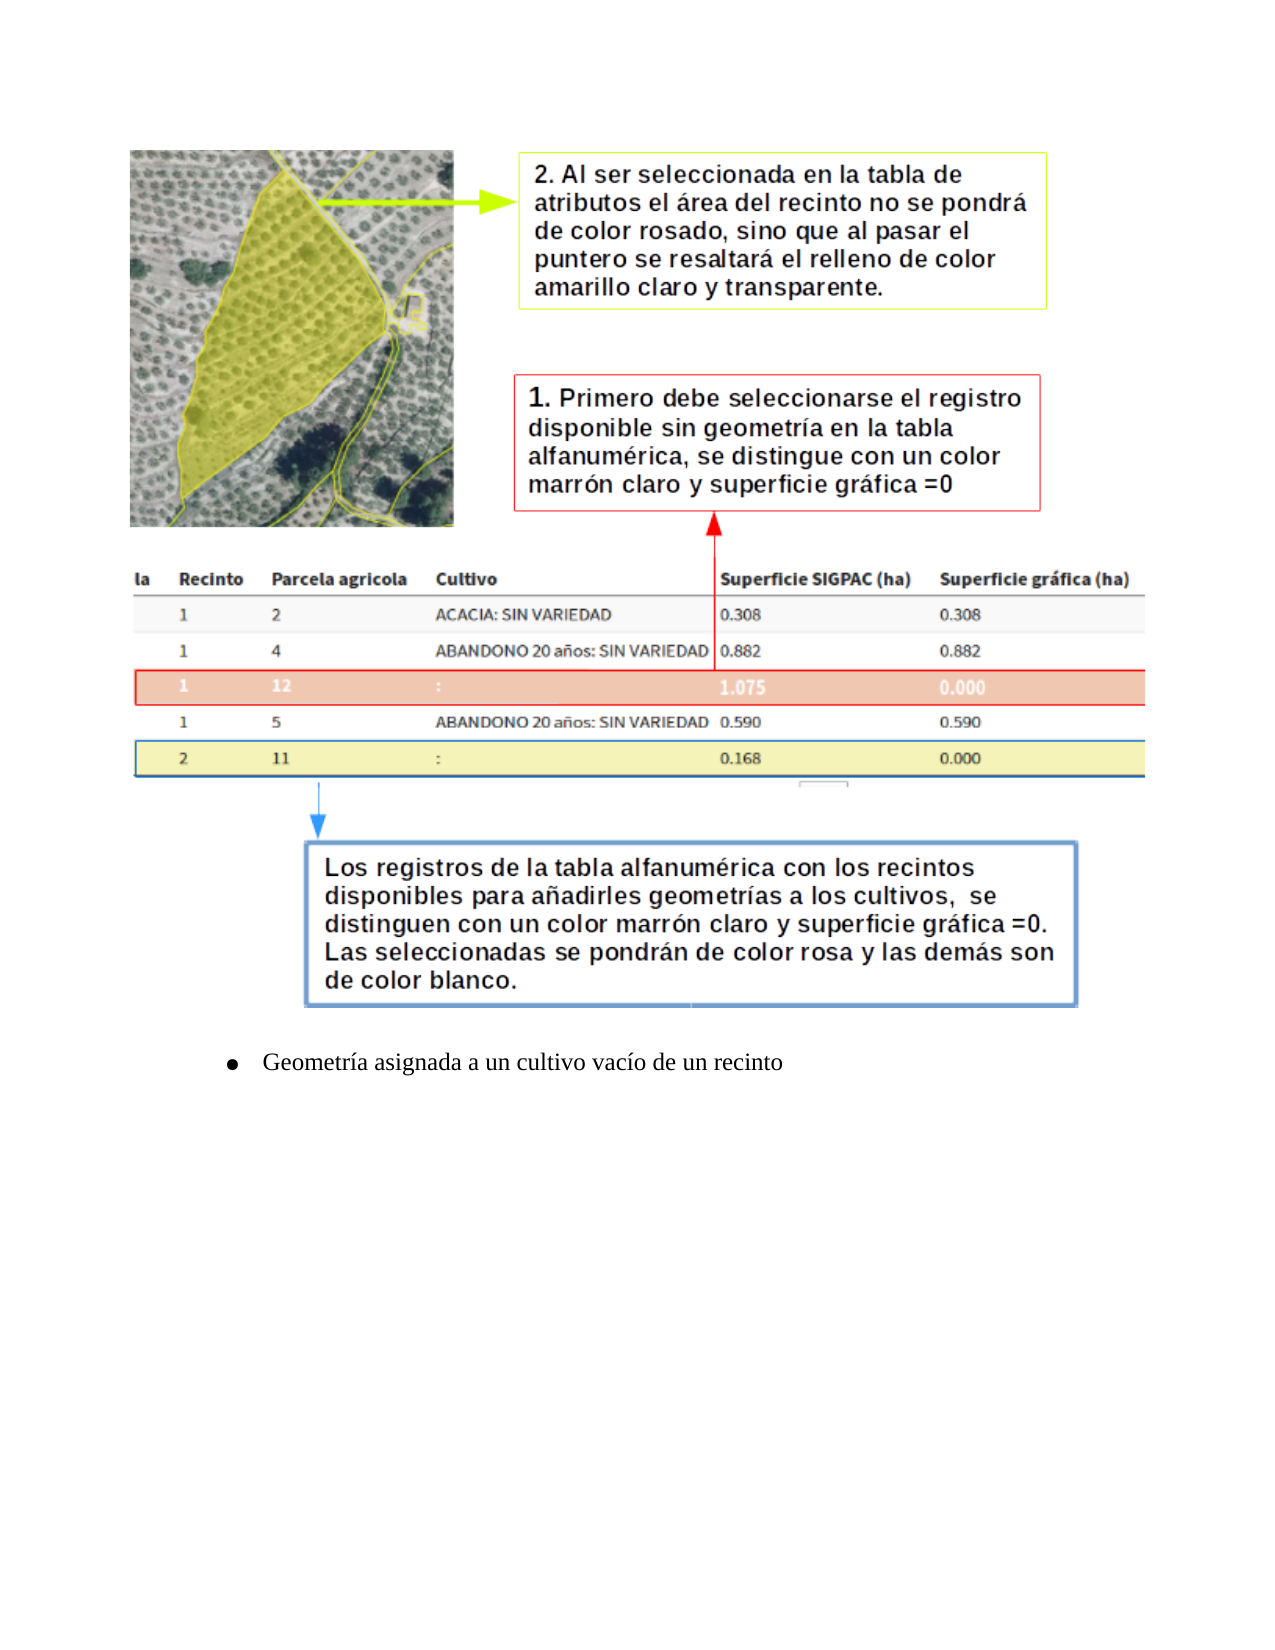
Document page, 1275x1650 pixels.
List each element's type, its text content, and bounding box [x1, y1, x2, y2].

picture [129, 150, 1146, 1008]
list Geometría asignada a un cultivo vacío de un recinto [225, 1048, 1087, 1076]
